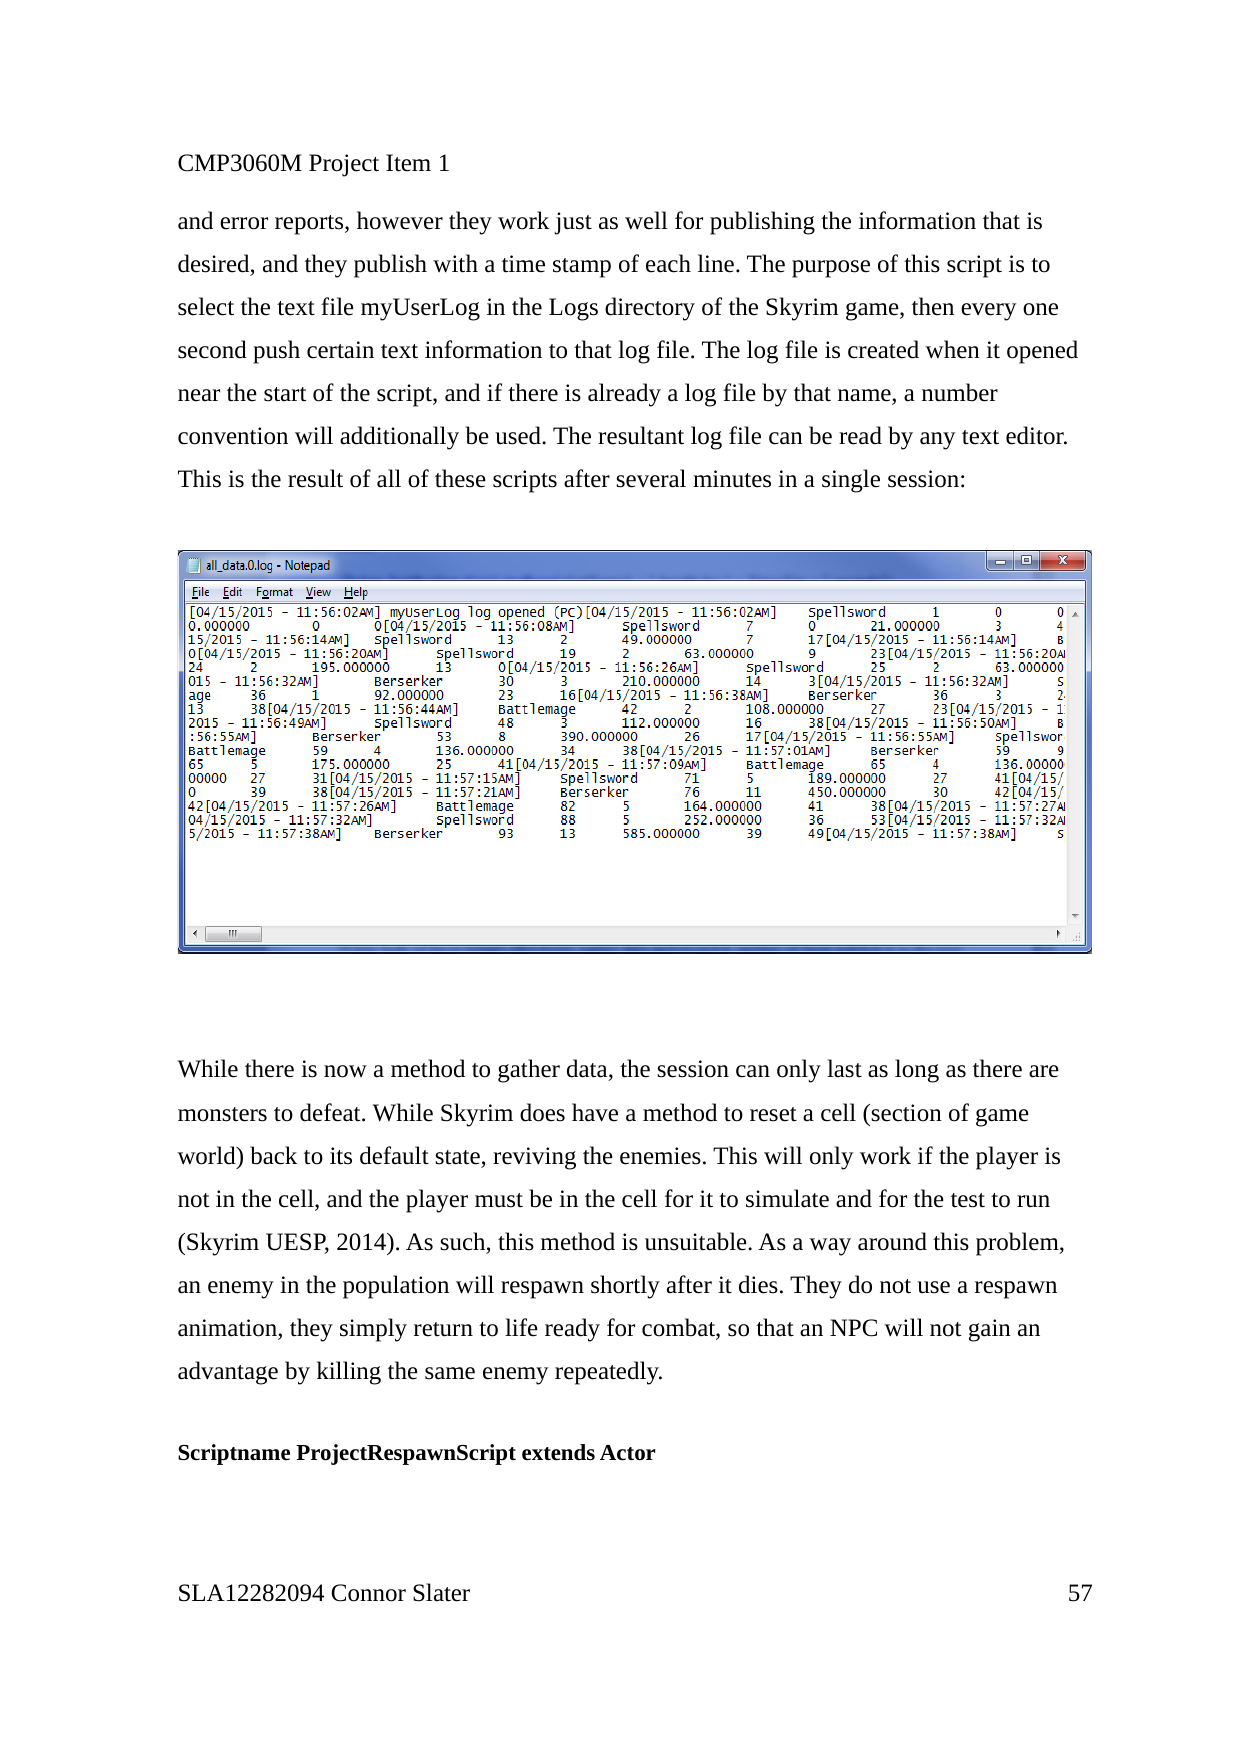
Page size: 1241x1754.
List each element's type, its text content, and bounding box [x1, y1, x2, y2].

text Scriptname ProjectRespawnScript extends Actor [177, 1439, 1093, 1465]
text While there is now a method to gather data, the session can only last as long as there are monsters to defeat. While Skyrim does have a method to reset a cell (section of game world) back to its default state, reviving the enemies. This will only work if the player is not in the cell, and the player must be in the cell for it to simulate and for the test to run (Skyrim UESP, 2014). As such, this method is unsuitable. As a way around this problem, an enemy in the population will respawn shortly after it dies. They do not use a respawn animation, they simply return to life ready for combat, so that an NPC will not gain an advantage by killing the same enemy repeatedly. [177, 1054, 1093, 1385]
picture [177, 550, 1092, 954]
text and error reports, however they work just as well for publishing the information that is desired, and they publish with a time stamp of each line. The purpose of this script is to select the text file myUserLog in the Logs directory of the Skyrim game, then every one second push certain text information to that log file. The log file is created when it opened near the start of the script, and if there is already a log file by that name, a number convention will additionally be used. The resultant log file can be read by any text editor. This is the result of all of these scripts after several minutes in a single session: [177, 206, 1093, 493]
